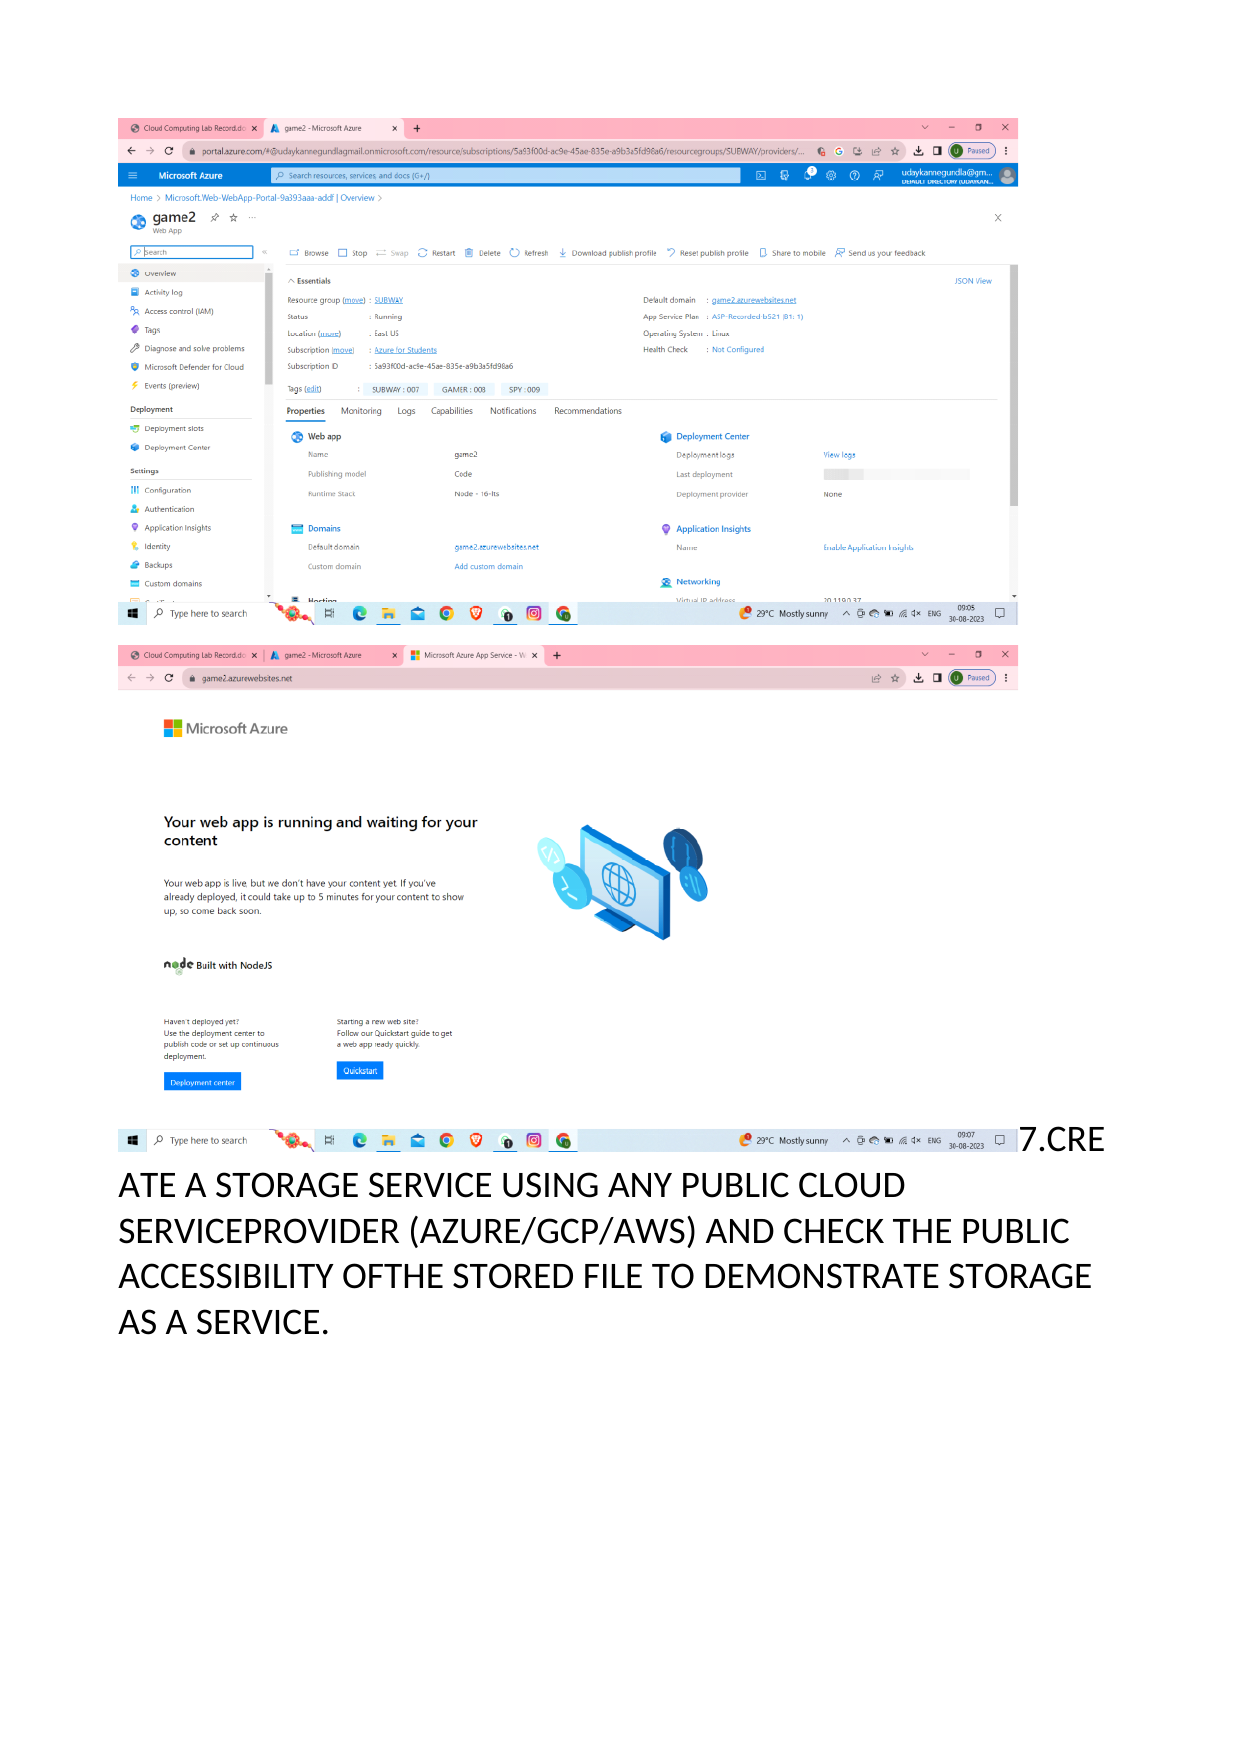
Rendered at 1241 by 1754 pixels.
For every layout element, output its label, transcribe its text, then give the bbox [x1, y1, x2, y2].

text 7.CREATE A STORAGE SERVICE USING ANY PUBLIC CLOUD SERVICEPROVIDER (AZURE/GCP/AWS) AND CHECK THE PUBLIC ACCESSIBILITY OFTHE STORED FILE TO DEMONSTRATE STORAGE AS A SERVICE. [118, 645, 1122, 1344]
